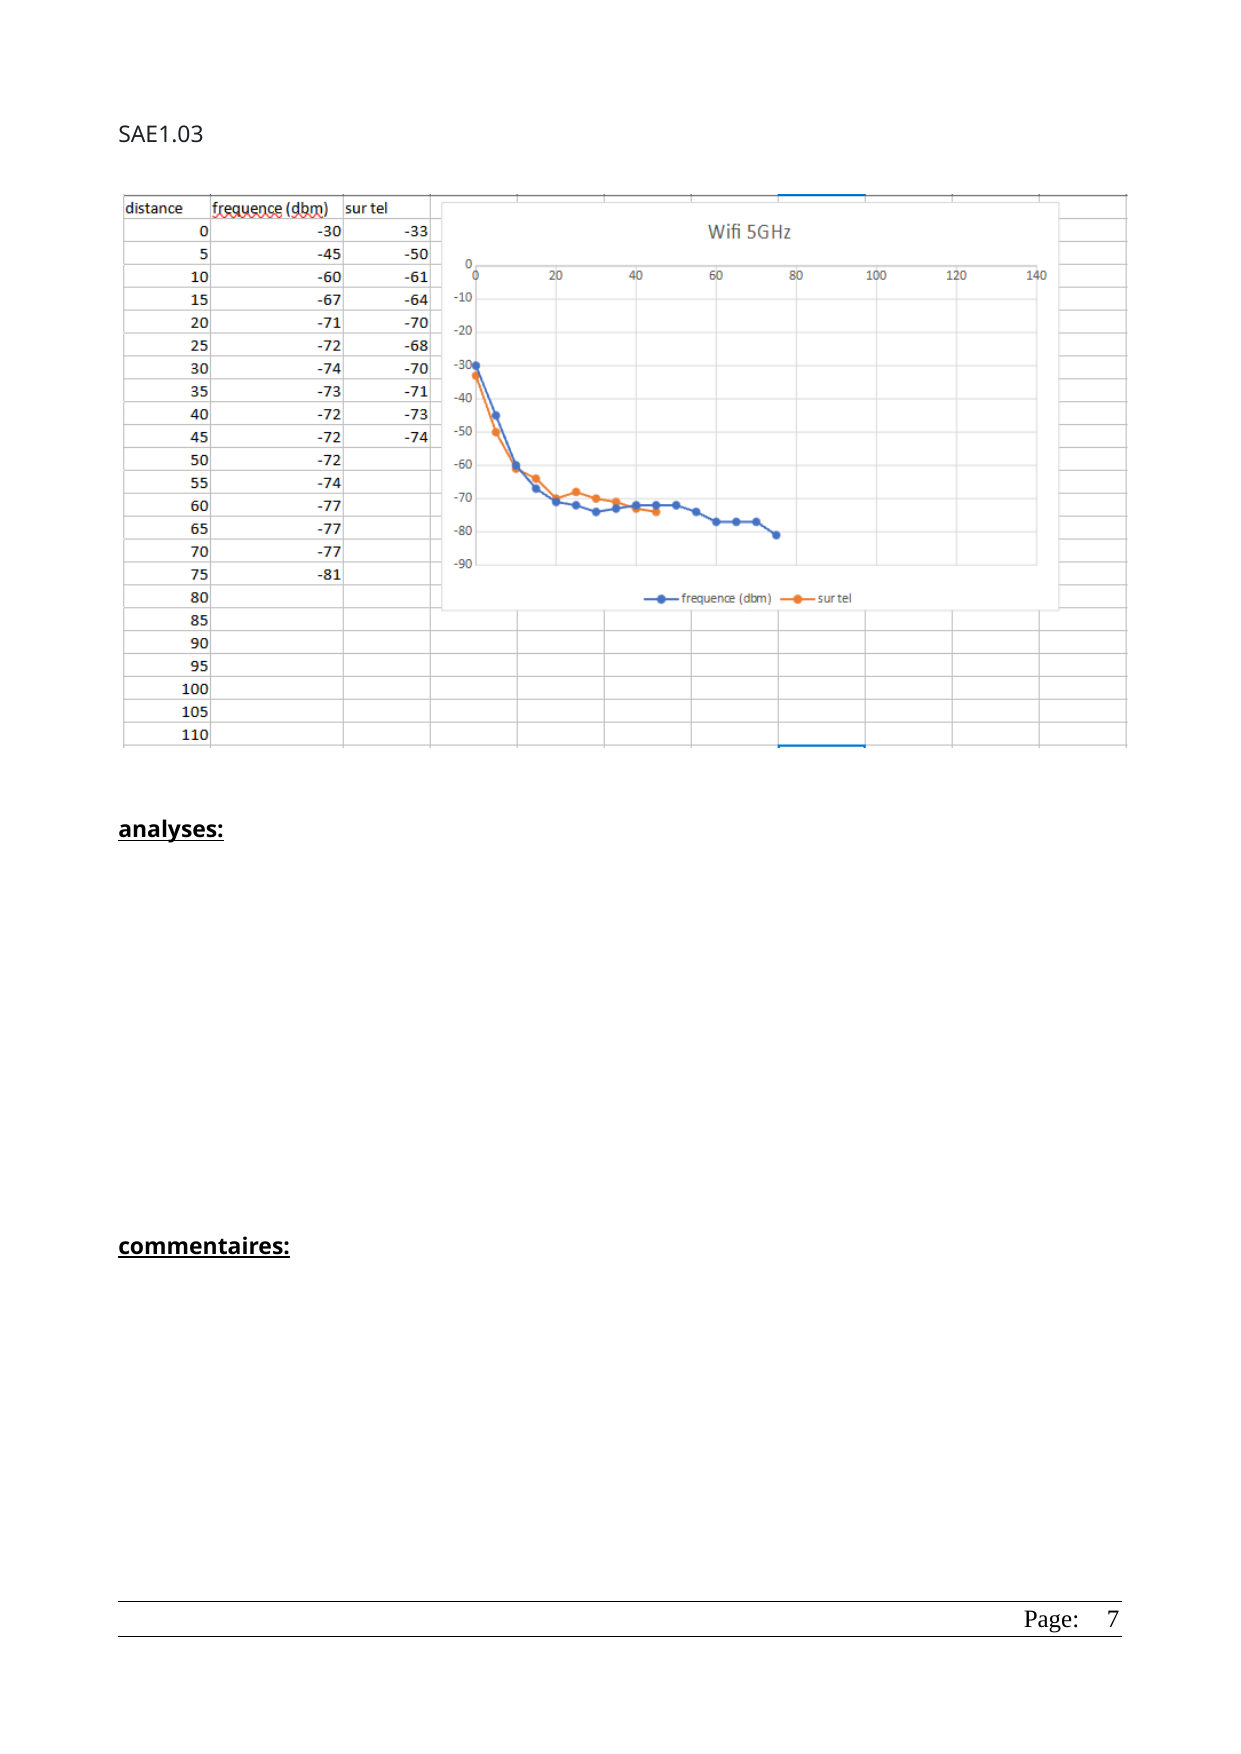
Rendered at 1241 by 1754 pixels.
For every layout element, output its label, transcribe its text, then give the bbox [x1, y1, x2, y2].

text analyses: [118, 813, 1122, 844]
text commentaires: [118, 1230, 1122, 1261]
picture [123, 194, 1128, 748]
